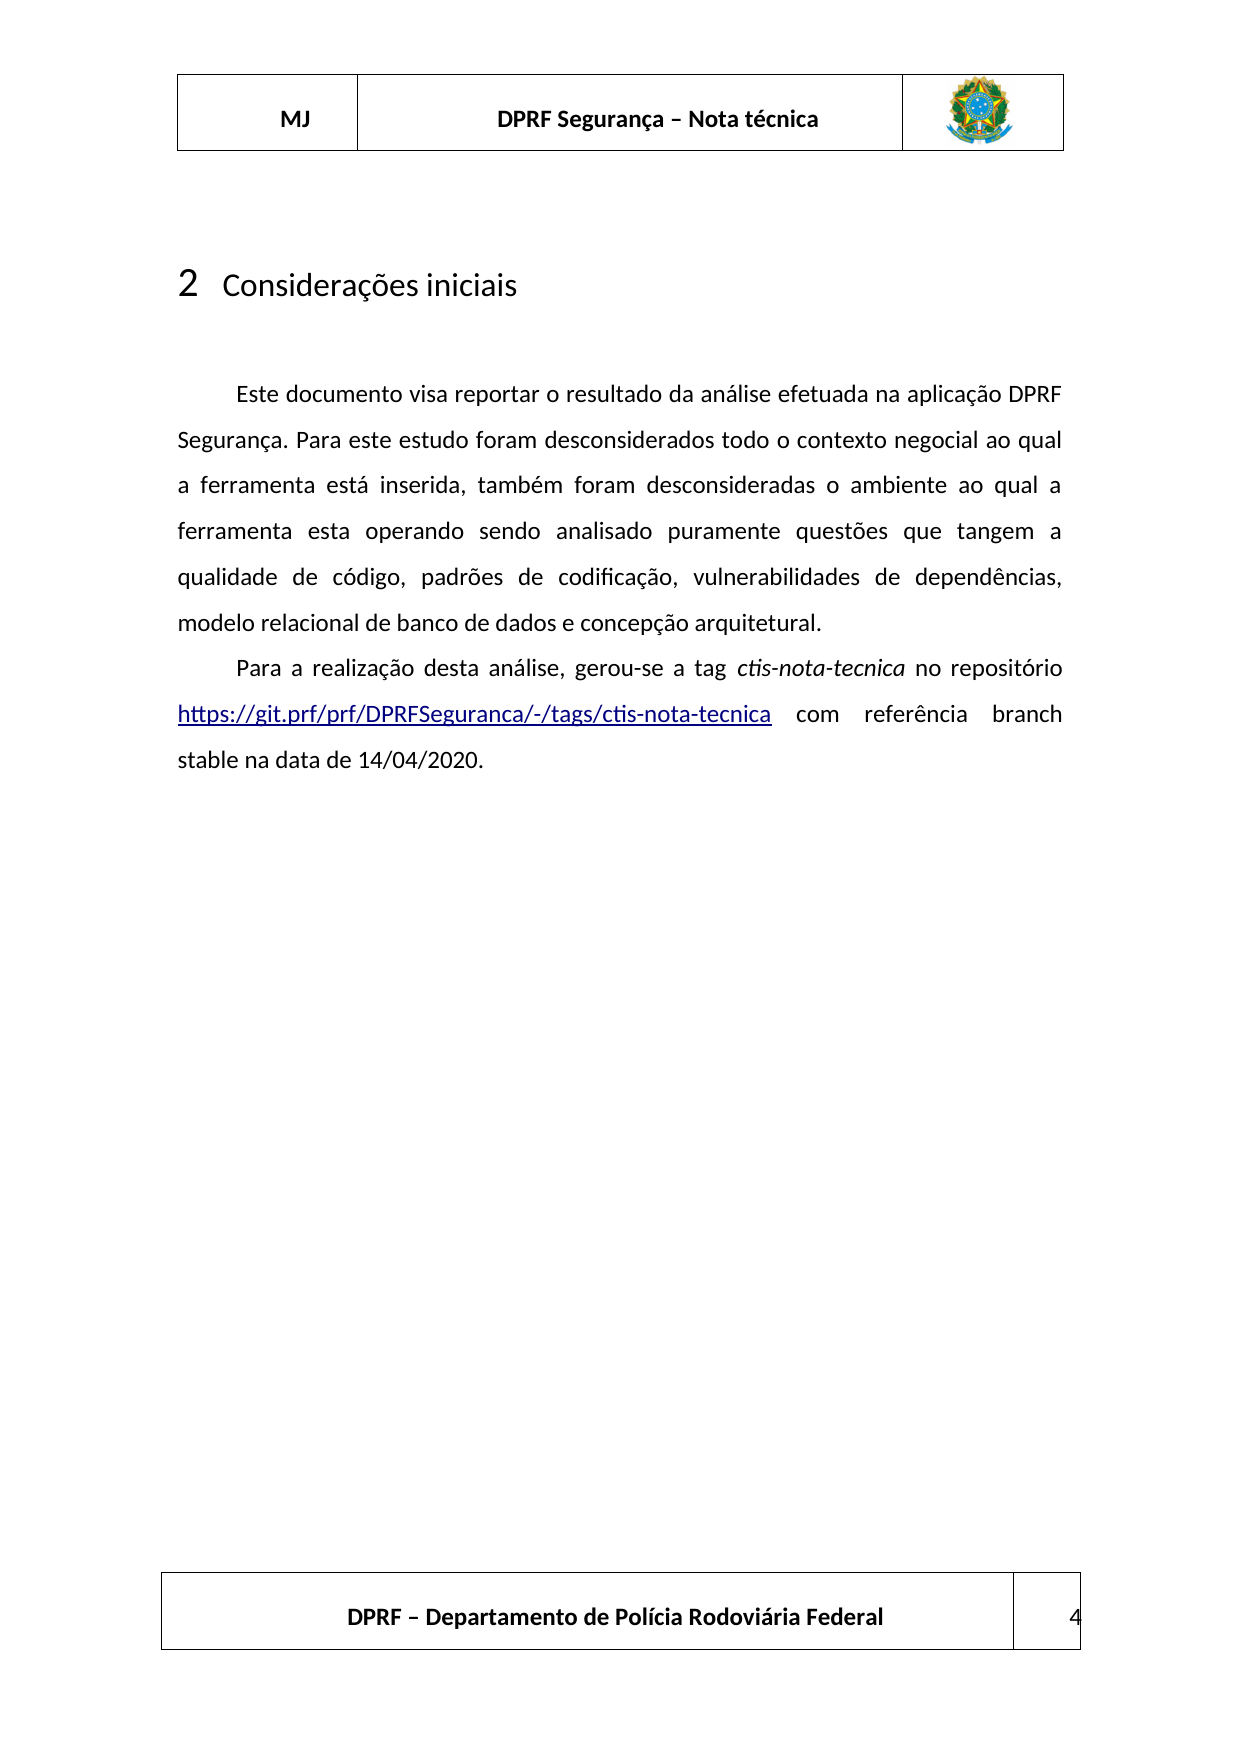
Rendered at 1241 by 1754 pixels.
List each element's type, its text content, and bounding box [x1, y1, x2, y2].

text Para a realização desta análise, gerou-se a tag ctis-nota-tecnica no repositório https://git.prf/prf/DPRFSeguranca/-/tags/ctis-nota-tecnica com referência branch stable na data de 14/04/2020. [177, 653, 1063, 774]
text Este documento visa reportar o resultado da análise efetuada na aplicação DPRF Segurança. Para este estudo foram desconsiderados todo o contexto negocial ao qual a ferramenta está inserida, também foram desconsideradas o ambiente ao qual a ferramenta esta operando sendo analisado puramente questões que tangem a qualidade de código, padrões de codificação, vulnerabilidades de dependências, modelo relacional de banco de dados e concepção arquitetural. [177, 378, 1063, 637]
subtitle Considerações iniciais [177, 256, 1063, 307]
picture [944, 75, 1020, 149]
